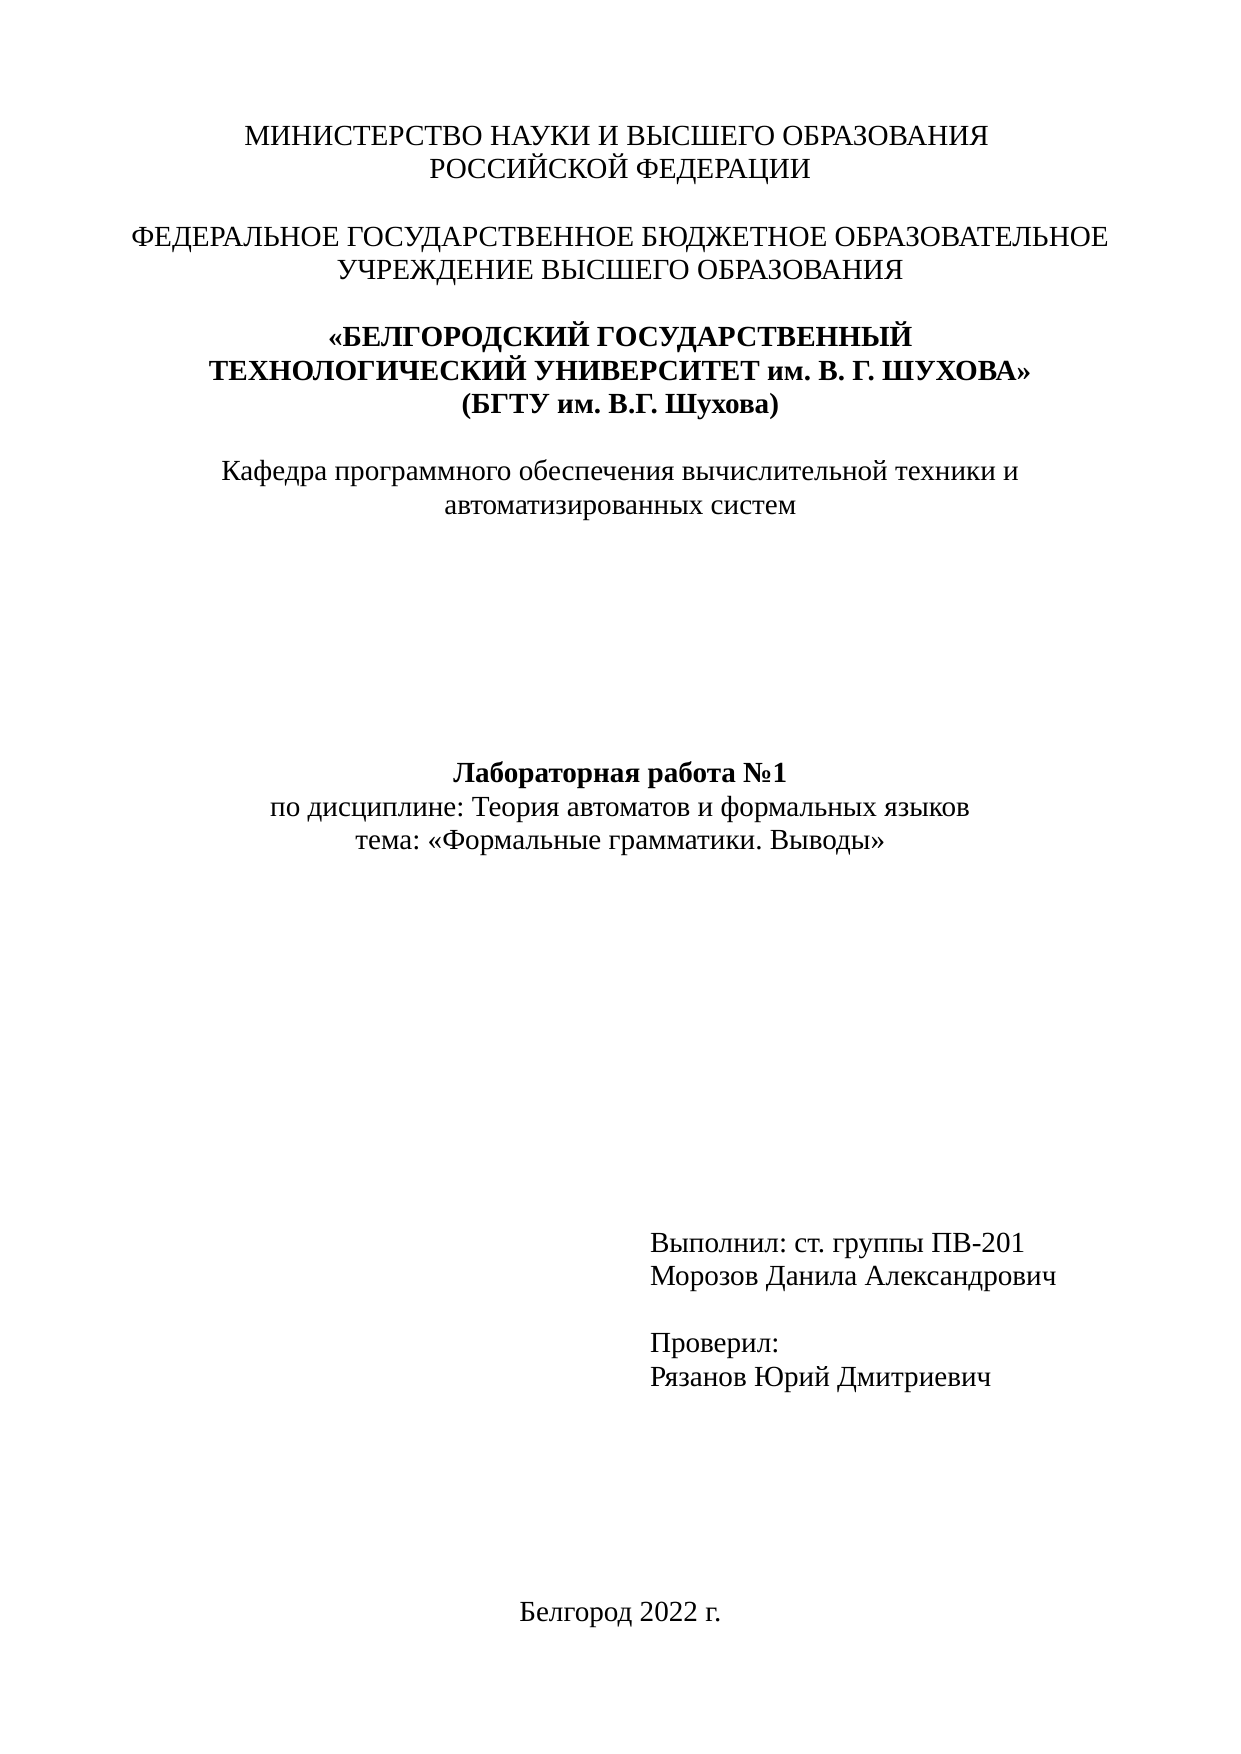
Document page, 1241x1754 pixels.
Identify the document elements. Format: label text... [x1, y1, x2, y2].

text Рязанов Юрий Дмитриевич [118, 1359, 1122, 1393]
text Белгород 2022 г. [118, 1594, 1122, 1627]
text ФЕДЕРАЛЬНОЕ ГОСУДАРСТВЕННОЕ БЮДЖЕТНОЕ ОБРАЗОВАТЕЛЬНОЕ УЧРЕЖДЕНИЕ ВЫСШЕГО ОБРАЗОВАНИЯ [118, 219, 1122, 286]
text Кафедра программного обеспечения вычислительной техники и автоматизированных систем [118, 453, 1122, 521]
text Лабораторная работа №1 [118, 755, 1122, 789]
text тема: «Формальные грамматики. Выводы» [118, 822, 1122, 856]
text Морозов Данила Александрович [118, 1258, 1122, 1292]
text (БГТУ им. В.Г. Шухова) [118, 386, 1122, 420]
text ТЕХНОЛОГИЧЕСКИЙ УНИВЕРСИТЕТ им. В. Г. ШУХОВА» [118, 353, 1122, 386]
text по дисциплине: Теория автоматов и формальных языков [118, 789, 1122, 822]
text «БЕЛГОРОДСКИЙ ГОСУДАРСТВЕННЫЙ [118, 319, 1122, 353]
text Проверил: [118, 1326, 1122, 1359]
text МИНИСТЕРСТВО НАУКИ И ВЫСШЕГО ОБРАЗОВАНИЯ РОССИЙСКОЙ ФЕДЕРАЦИИ [118, 118, 1122, 185]
text Выполнил: ст. группы ПВ-201 [118, 1225, 1122, 1258]
